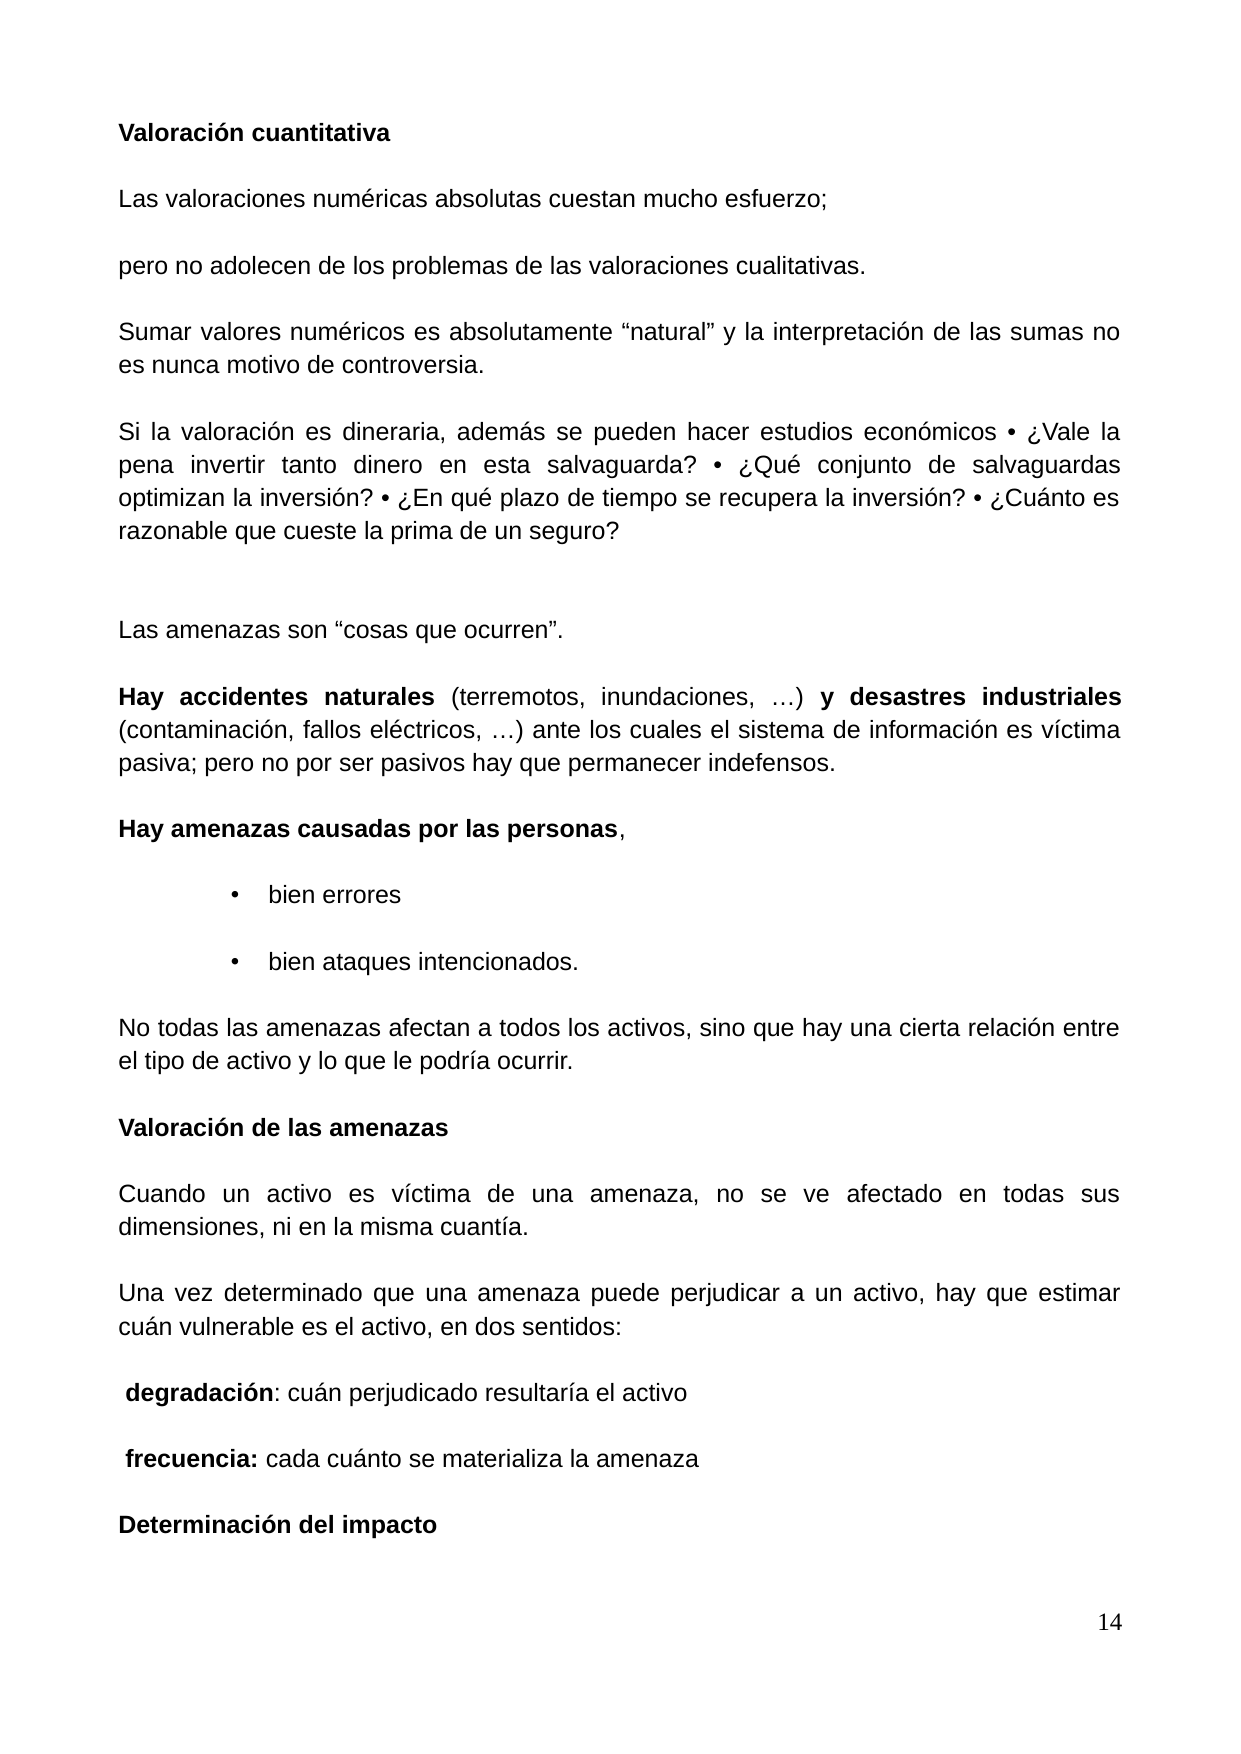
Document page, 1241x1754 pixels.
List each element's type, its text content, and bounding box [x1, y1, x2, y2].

title Hay amenazas causadas por las personas, [118, 814, 1122, 843]
title Hay accidentes naturales (terremotos, inundaciones, …) y desastres industriales (contaminación, fallos eléctricos, …) ante los cuales el sistema de información es víctima pasiva; pero no por ser pasivos hay que permanecer indefensos. [118, 682, 1122, 776]
title Las valoraciones numéricas absolutas cuestan mucho esfuerzo; [118, 184, 1122, 213]
title Si la valoración es dineraria, además se pueden hacer estudios económicos • ¿Vale la pena invertir tanto dinero en esta salvaguarda? • ¿Qué conjunto de salvaguardas optimizan la inversión? • ¿En qué plazo de tiempo se recupera la inversión? • ¿Cuánto es razonable que cueste la prima de un seguro? [118, 417, 1122, 544]
title bien errores [231, 880, 1122, 909]
title Las amenazas son “cosas que ocurren”. [118, 615, 1122, 644]
title bien ataques intencionados. [231, 947, 1122, 976]
title Cuando un activo es víctima de una amenaza, no se ve afectado en todas sus dimensiones, ni en la misma cuantía. [118, 1179, 1122, 1241]
title Valoración de las amenazas [118, 1113, 1122, 1141]
title degradación: cuán perjudicado resultaría el activo [118, 1378, 1122, 1407]
title pero no adolecen de los problemas de las valoraciones cualitativas. [118, 251, 1122, 279]
title frecuencia: cada cuánto se materializa la amenaza [118, 1444, 1122, 1473]
title No todas las amenazas afectan a todos los activos, sino que hay una cierta relación entre el tipo de activo y lo que le podría ocurrir. [118, 1013, 1122, 1075]
title Determinación del impacto [118, 1511, 1122, 1539]
title Una vez determinado que una amenaza puede perjudicar a un activo, hay que estimar cuán vulnerable es el activo, en dos sentidos: [118, 1278, 1122, 1340]
title Sumar valores numéricos es absolutamente “natural” y la interpretación de las sumas no es nunca motivo de controversia. [118, 317, 1122, 379]
title Valoración cuantitativa [118, 118, 1122, 147]
